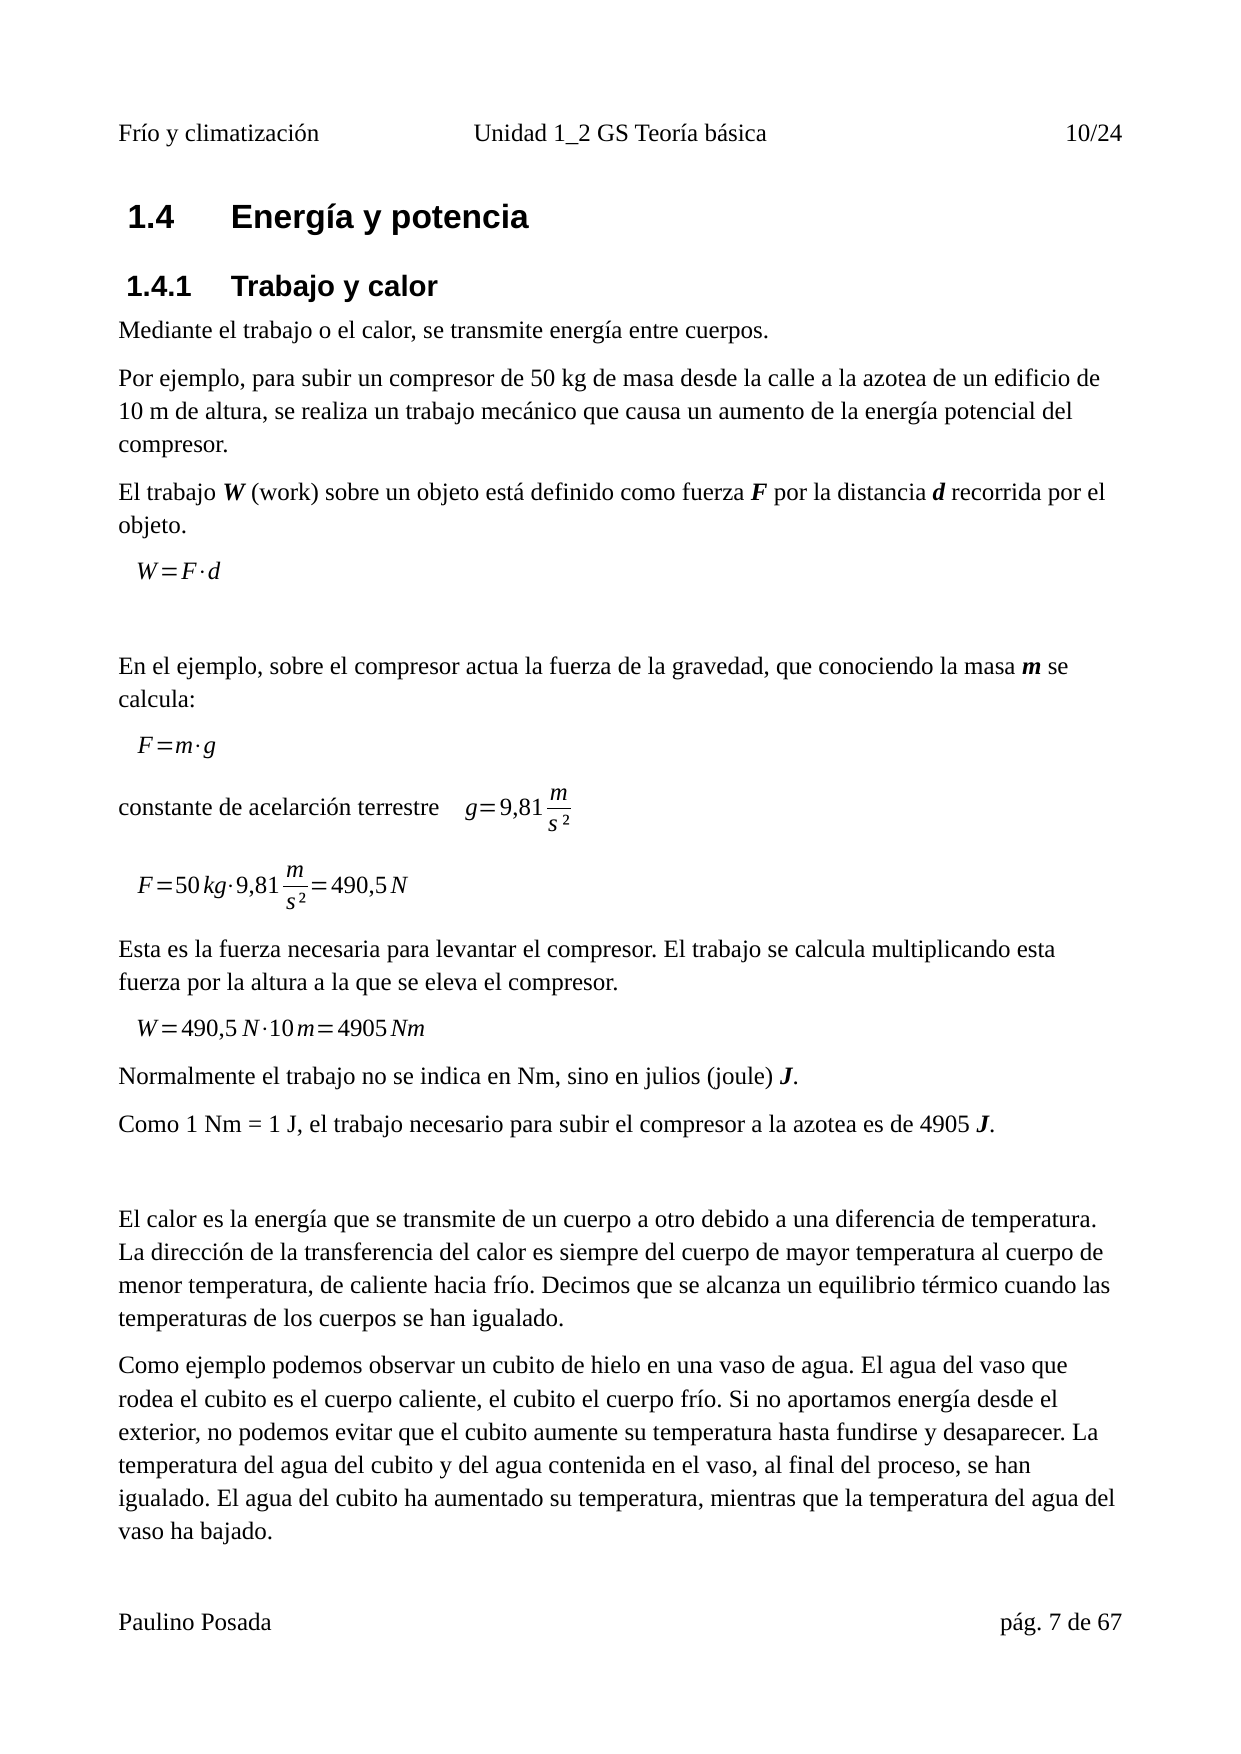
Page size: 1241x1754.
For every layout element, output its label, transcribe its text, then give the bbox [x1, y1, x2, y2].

text constante de acelarción terrestre [118, 778, 1122, 837]
text El trabajo W (work) sobre un objeto está definido como fuerza F por la distancia d recorrida por el objeto. [118, 477, 1122, 538]
text Normalmente el trabajo no se indica en Nm, sino en julios (joule) J. [118, 1061, 1122, 1090]
text Por ejemplo, para subir un compresor de 50 kg de masa desde la calle a la azotea de un edificio de 10 m de altura, se realiza un trabajo mecánico que causa un aumento de la energía potencial del compresor. [118, 363, 1122, 458]
text Como 1 Nm = 1 J, el trabajo necesario para subir el compresor a la azotea es de 4905 J. [118, 1109, 1122, 1137]
text Mediante el trabajo o el calor, se transmite energía entre cuerpos. [118, 315, 1122, 344]
text El calor es la energía que se transmite de un cuerpo a otro debido a una diferencia de temperatura. La dirección de la transferencia del calor es siempre del cuerpo de mayor temperatura al cuerpo de menor temperatura, de caliente hacia frío. Decimos que se alcanza un equilibrio térmico cuando las temperaturas de los cuerpos se han igualado. [118, 1204, 1122, 1332]
subtitle Energía y potencia [118, 197, 1122, 236]
subtitle Trabajo y calor [118, 269, 1122, 303]
text En el ejemplo, sobre el compresor actua la fuerza de la gravedad, que conociendo la masa m se calcula: [118, 651, 1122, 713]
text Esta es la fuerza necesaria para levantar el compresor. El trabajo se calcula multiplicando esta fuerza por la altura a la que se eleva el compresor. [118, 934, 1122, 996]
text Como ejemplo podemos observar un cubito de hielo en una vaso de agua. El agua del vaso que rodea el cubito es el cuerpo caliente, el cubito el cuerpo frío. Si no aportamos energía desde el exterior, no podemos evitar que el cubito aumente su temperatura hasta fundirse y desaparecer. La temperatura del agua del cubito y del agua contenida en el vaso, al final del proceso, se han igualado. El agua del cubito ha aumentado su temperatura, mientras que la temperatura del agua del vaso ha bajado. [118, 1351, 1122, 1544]
